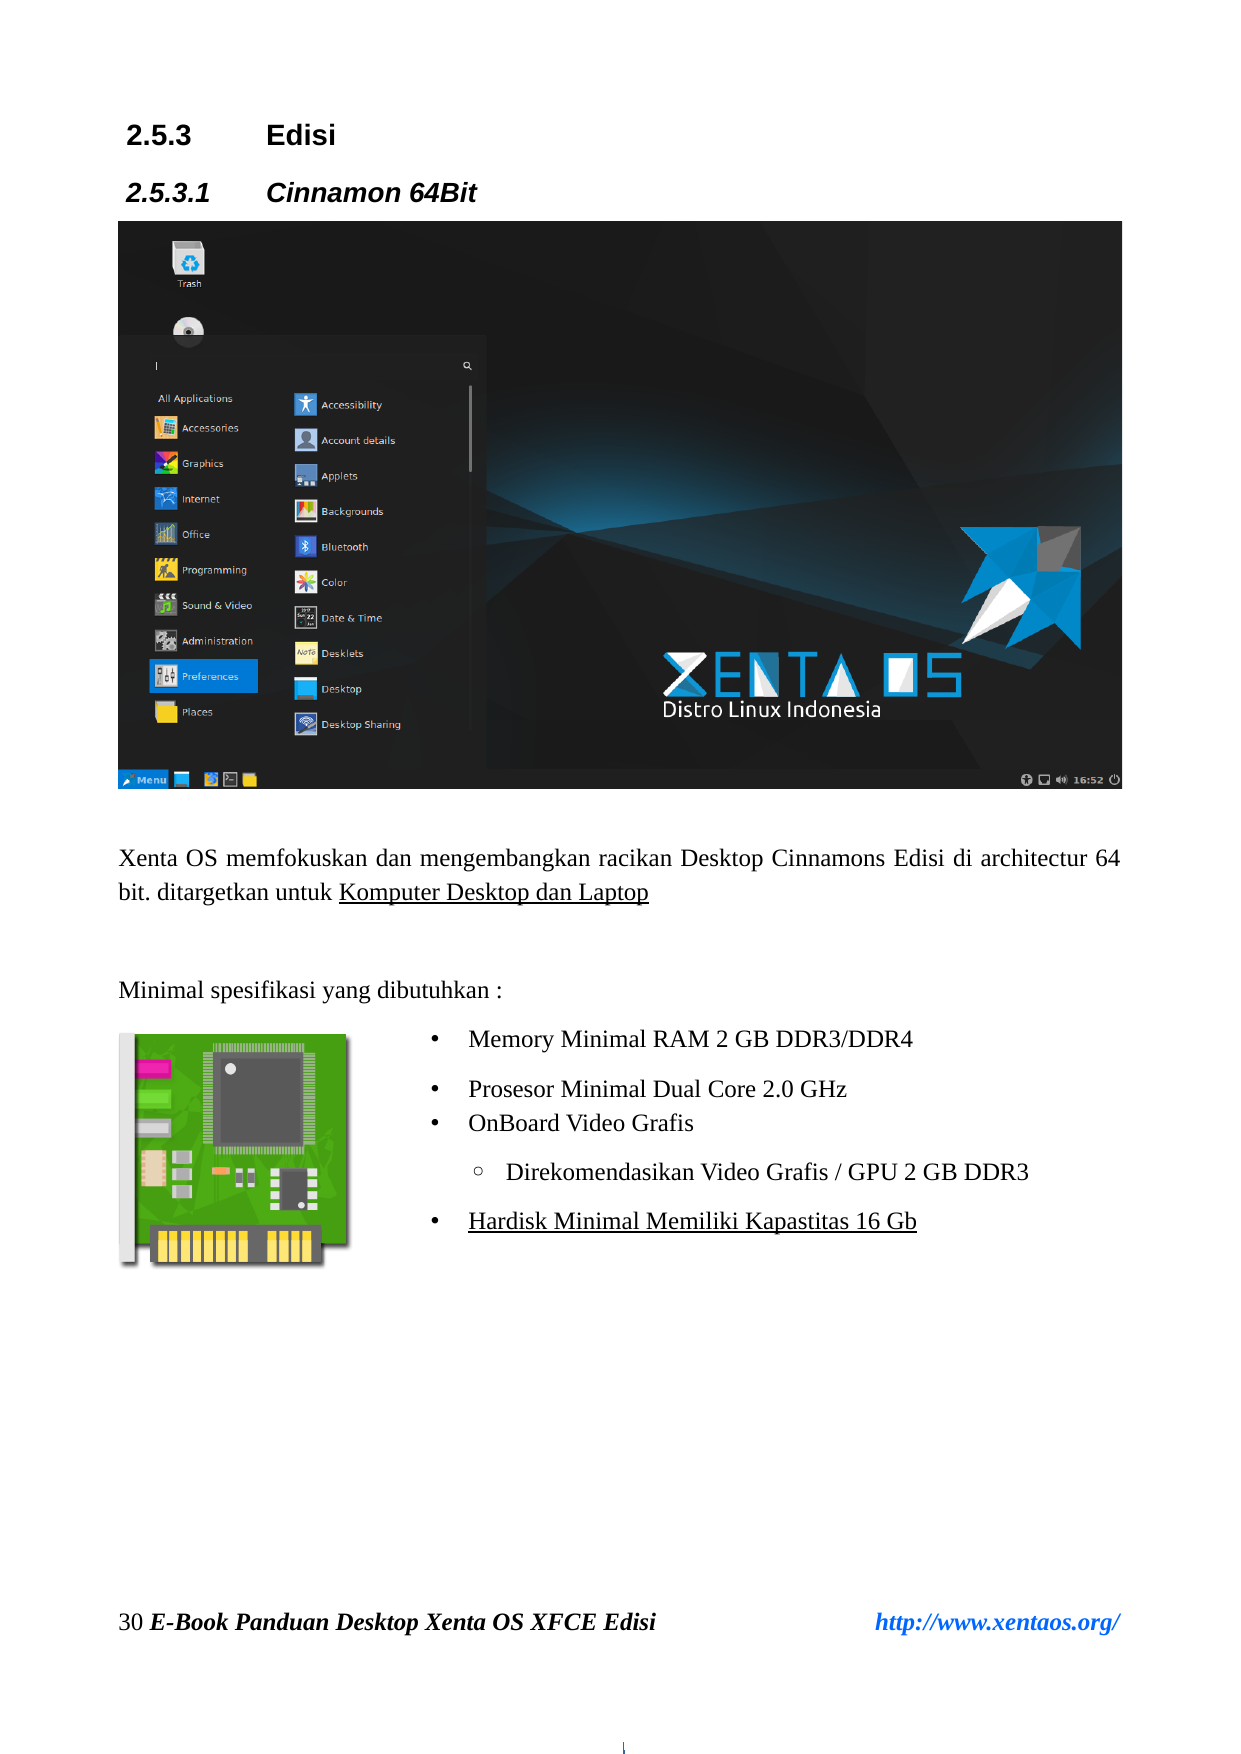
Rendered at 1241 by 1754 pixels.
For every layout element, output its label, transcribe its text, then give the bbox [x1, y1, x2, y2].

list Hardisk Minimal Memiliki Kapastitas 16 Gb [356, 1206, 1122, 1235]
subtitle Cinnamon 64Bit [118, 177, 1122, 209]
picture [108, 1024, 356, 1272]
list Memory Minimal RAM 2 GB DDR3/DDR4 [356, 1024, 1122, 1053]
subtitle Edisi [118, 118, 1122, 152]
text Minimal spesifikasi yang dibutuhkan : [118, 976, 1122, 1004]
list Prosesor Minimal Dual Core 2.0 GHz [356, 1074, 1122, 1102]
picture [118, 221, 1123, 789]
text Xenta OS memfokuskan dan mengembangkan racikan Desktop Cinnamons Edisi di architectur 64 bit. ditargetkan untuk Komputer Desktop dan Laptop [118, 843, 1122, 906]
list OnBoard Video Grafis [356, 1108, 1122, 1137]
list Direkomendasikan Video Grafis / GPU 2 GB DDR3 [356, 1157, 1122, 1186]
